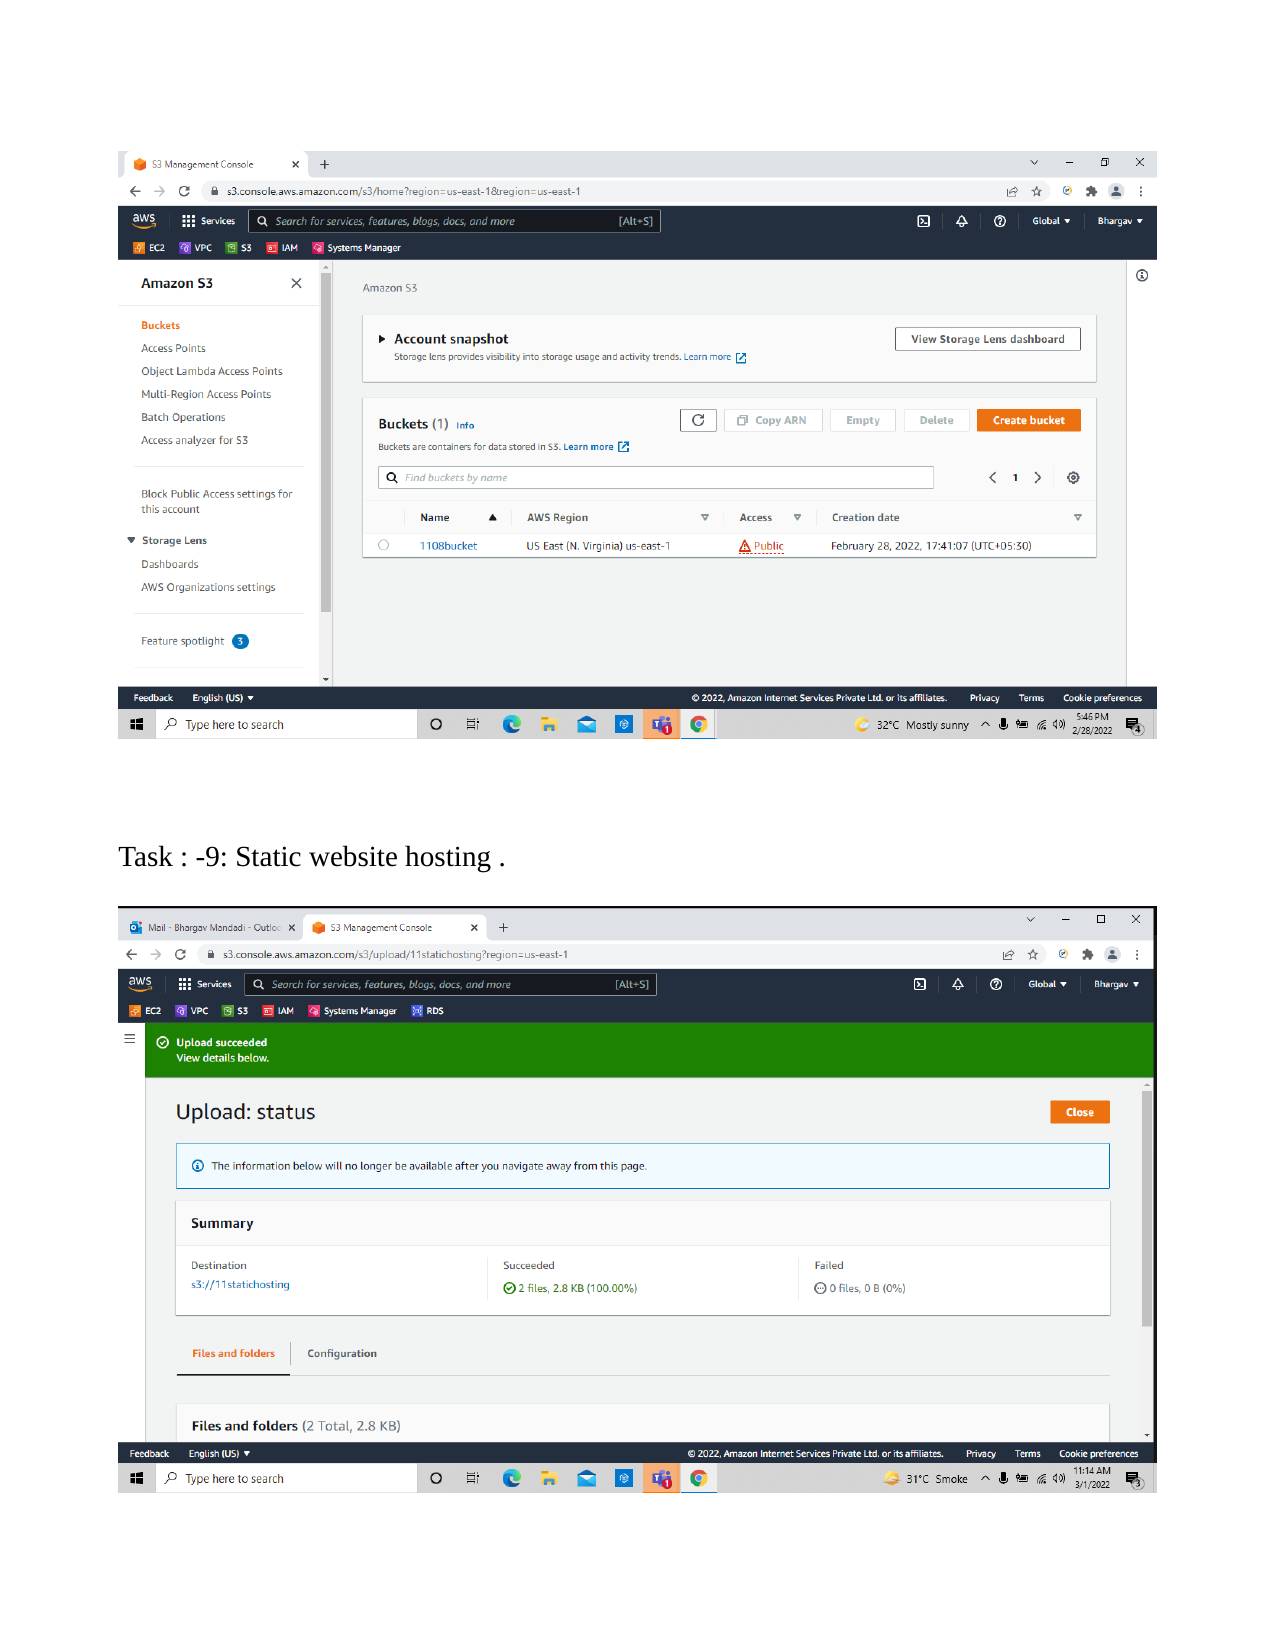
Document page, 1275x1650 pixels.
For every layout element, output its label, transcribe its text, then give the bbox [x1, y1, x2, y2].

picture [118, 906, 1157, 1493]
text Task : -9: Static website hosting . [118, 839, 1157, 872]
picture [118, 151, 1157, 739]
